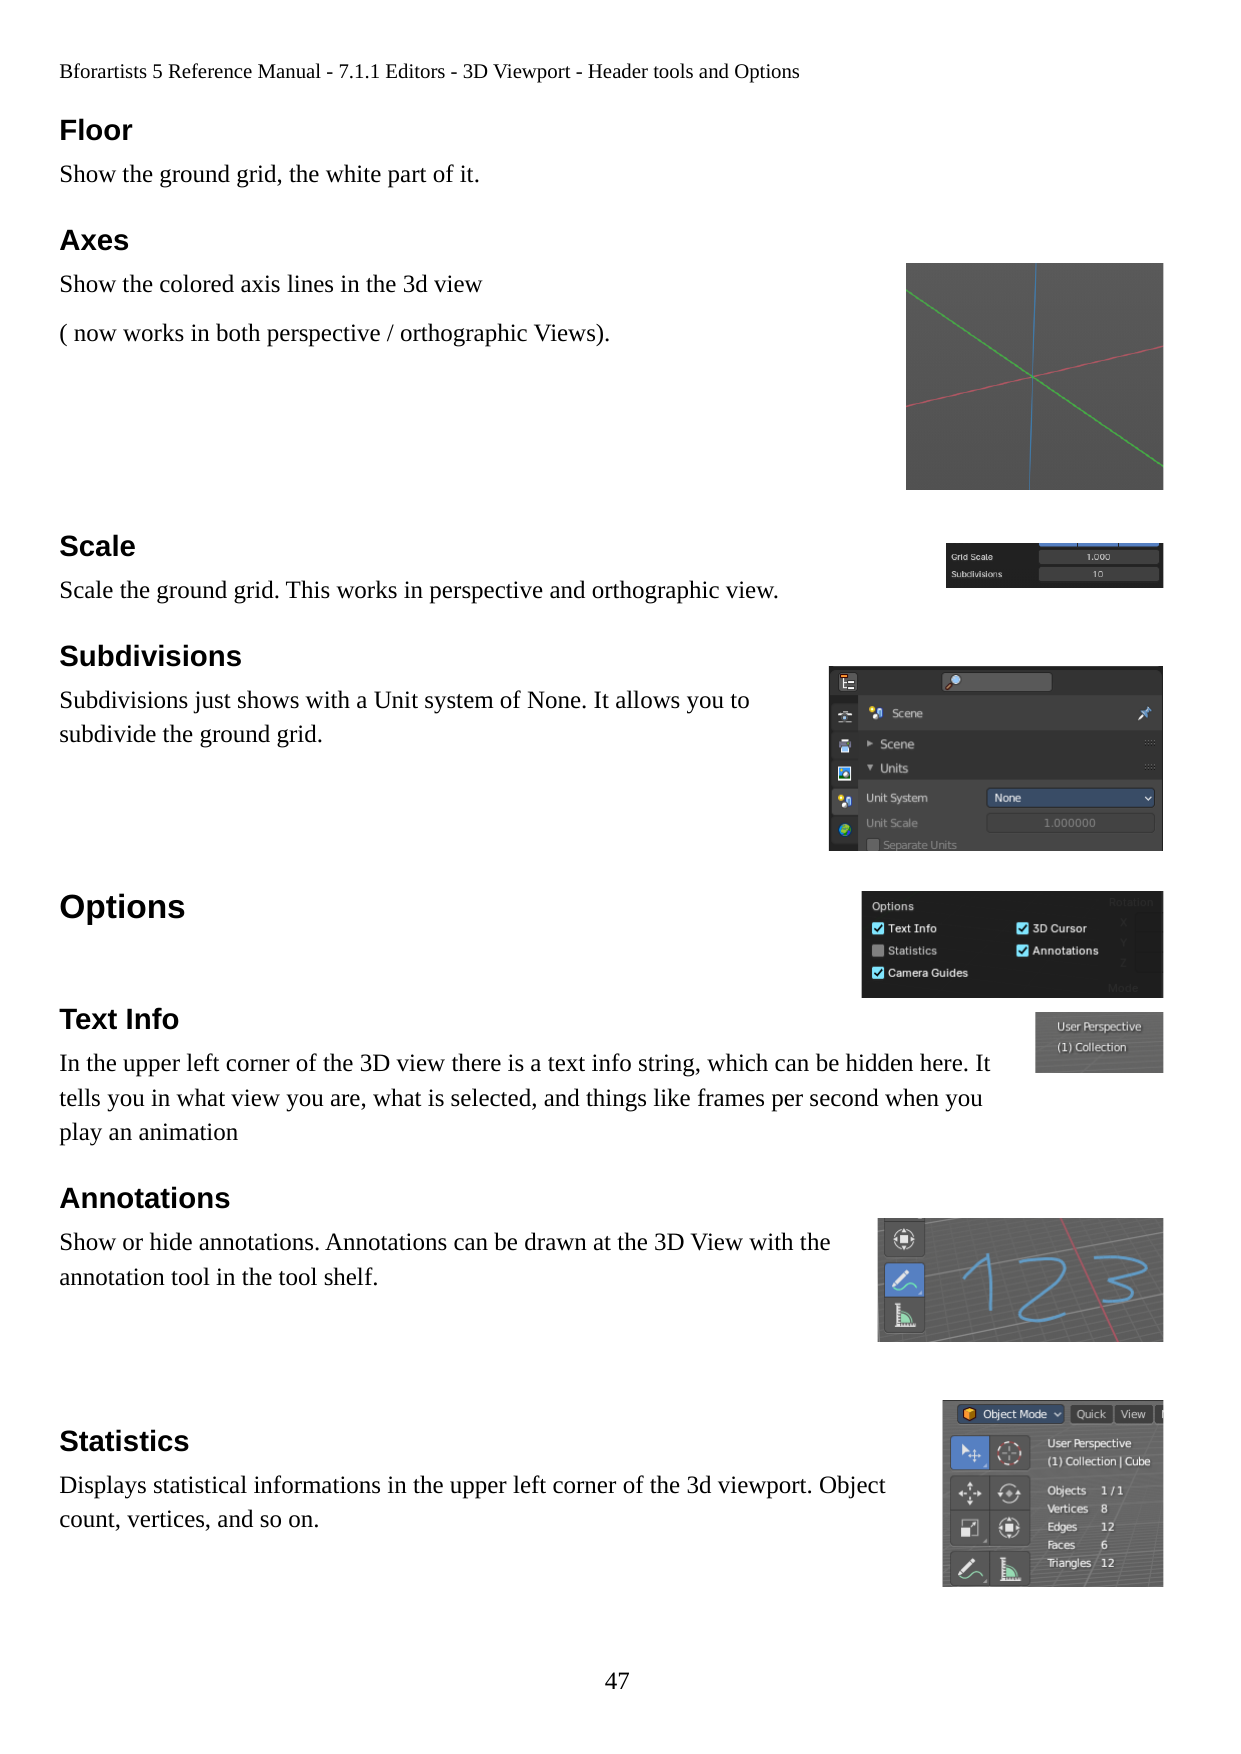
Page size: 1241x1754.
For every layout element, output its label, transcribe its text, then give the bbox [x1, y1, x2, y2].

subtitle Annotations [59, 1181, 1181, 1215]
subtitle Subdivisions [59, 638, 1181, 672]
text Show the ground grid, the white part of it. [59, 159, 1181, 188]
text Show the colored axis lines in the 3d view [59, 269, 906, 297]
subtitle Axes [59, 222, 1181, 256]
text In the upper left corner of the 3D view there is a text info string, which can be hidden here. It tells you in what view you are, what is selected, and things like frames per second when you play an animation [59, 1048, 1181, 1146]
text ( now works in both perspective / orthographic Views). [59, 318, 906, 347]
picture [877, 1218, 1164, 1342]
picture [906, 263, 1164, 490]
picture [1035, 1012, 1164, 1073]
picture [946, 543, 1164, 588]
subtitle Options [59, 887, 1181, 926]
subtitle Scale [59, 529, 1181, 562]
subtitle Floor [59, 113, 1181, 146]
subtitle Statistics [59, 1423, 942, 1457]
picture [828, 666, 1164, 851]
text Subdivisions just shows with a Unit system of None. It allows you to subdivide the ground grid. [59, 685, 828, 748]
text Scale the ground grid. This works in perspective and orthographic view. [59, 575, 1181, 604]
picture [942, 1400, 1164, 1587]
text Displays statistical informations in the upper left corner of the 3d viewport. Object count, vertices, and so on. [59, 1470, 942, 1533]
subtitle [1164, 1423, 1181, 1457]
picture [861, 891, 1164, 998]
text Show or hide annotations. Annotations can be drawn at the 3D View with the annotation tool in the tool shelf. [59, 1227, 877, 1290]
subtitle Text Info [59, 1002, 1181, 1036]
